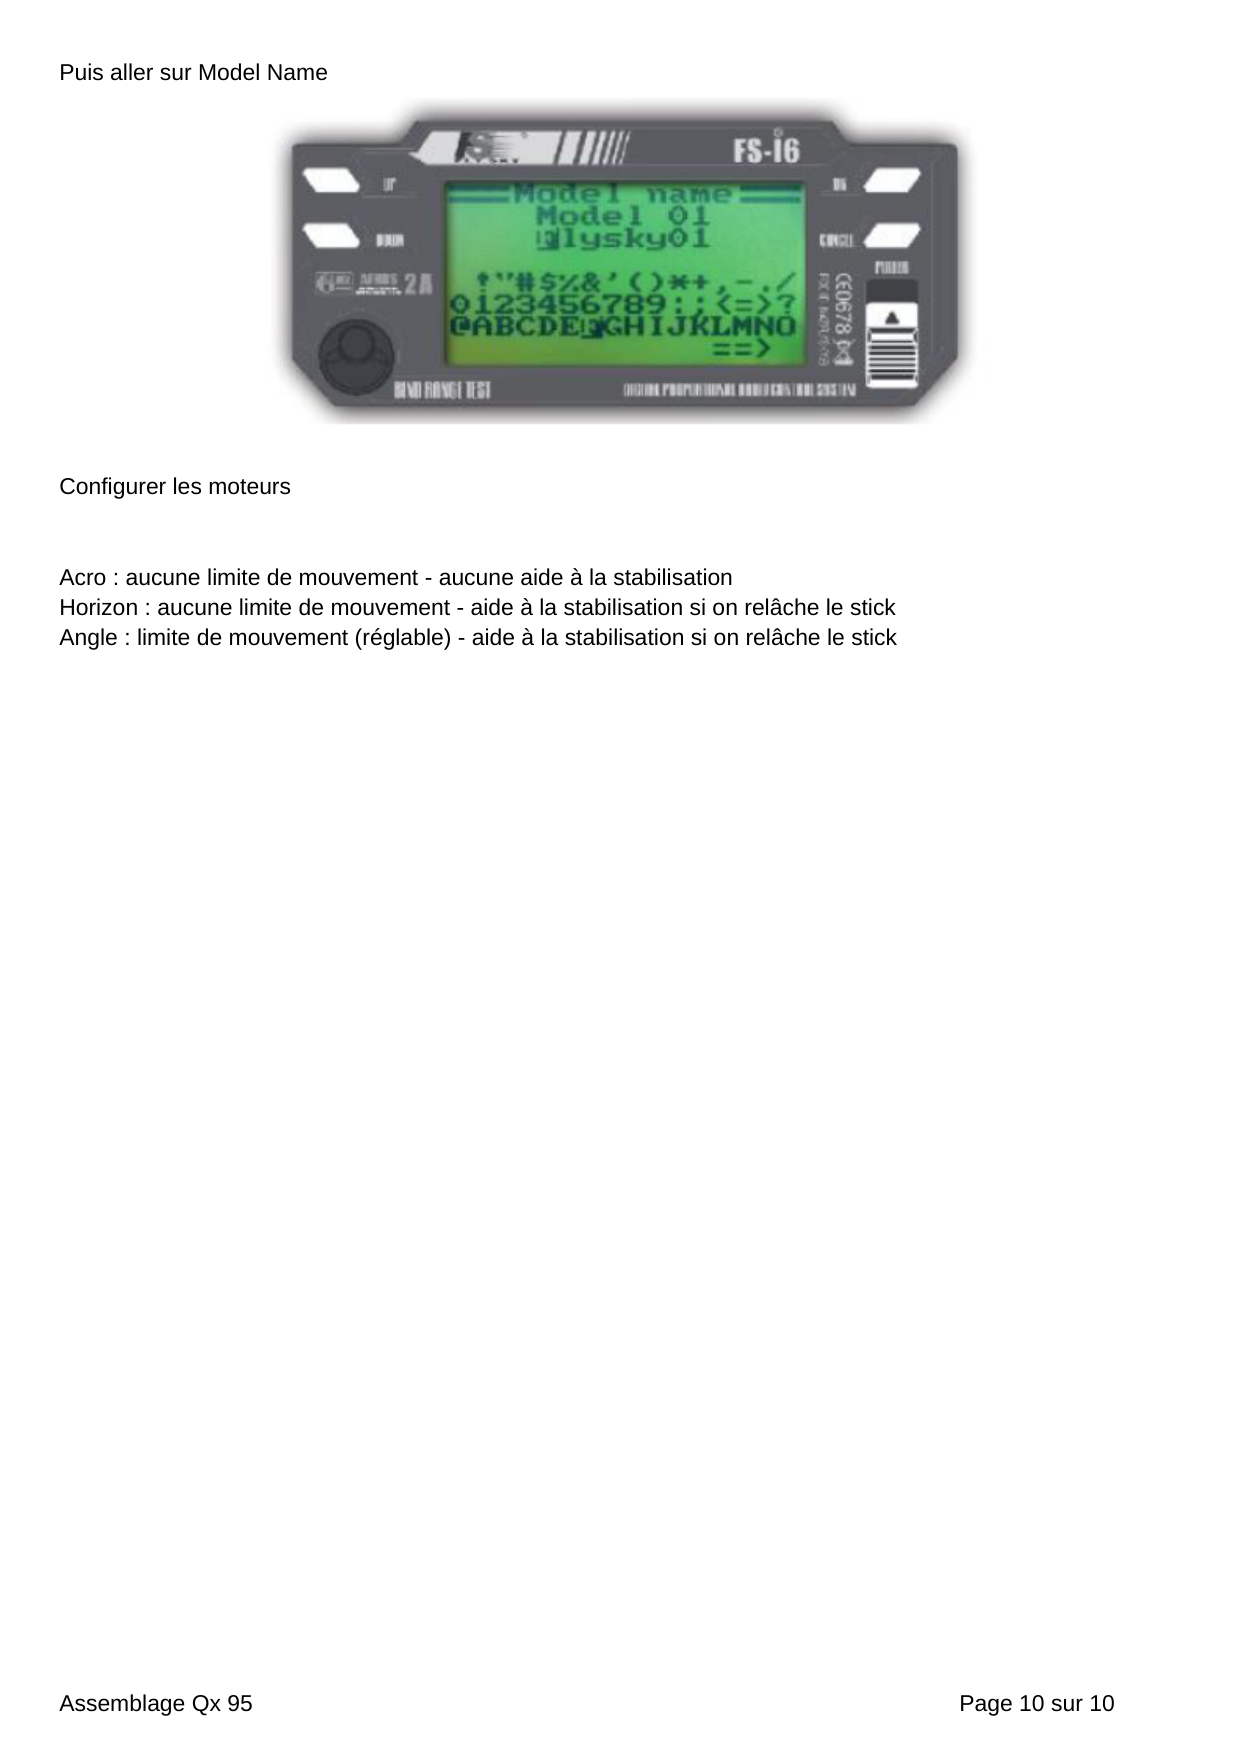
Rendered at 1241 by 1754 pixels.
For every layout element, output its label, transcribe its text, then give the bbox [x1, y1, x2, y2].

text Horizon : aucune limite de mouvement - aide à la stabilisation si on relâche le stick [59, 594, 1181, 621]
text Acro : aucune limite de mouvement - aucune aide à la stabilisation [59, 564, 1181, 590]
text Configurer les moteurs [59, 473, 1181, 500]
picture [249, 89, 991, 440]
text Puis aller sur Model Name [59, 59, 1181, 85]
text Angle : limite de mouvement (réglable) - aide à la stabilisation si on relâche le stick [59, 624, 1181, 651]
